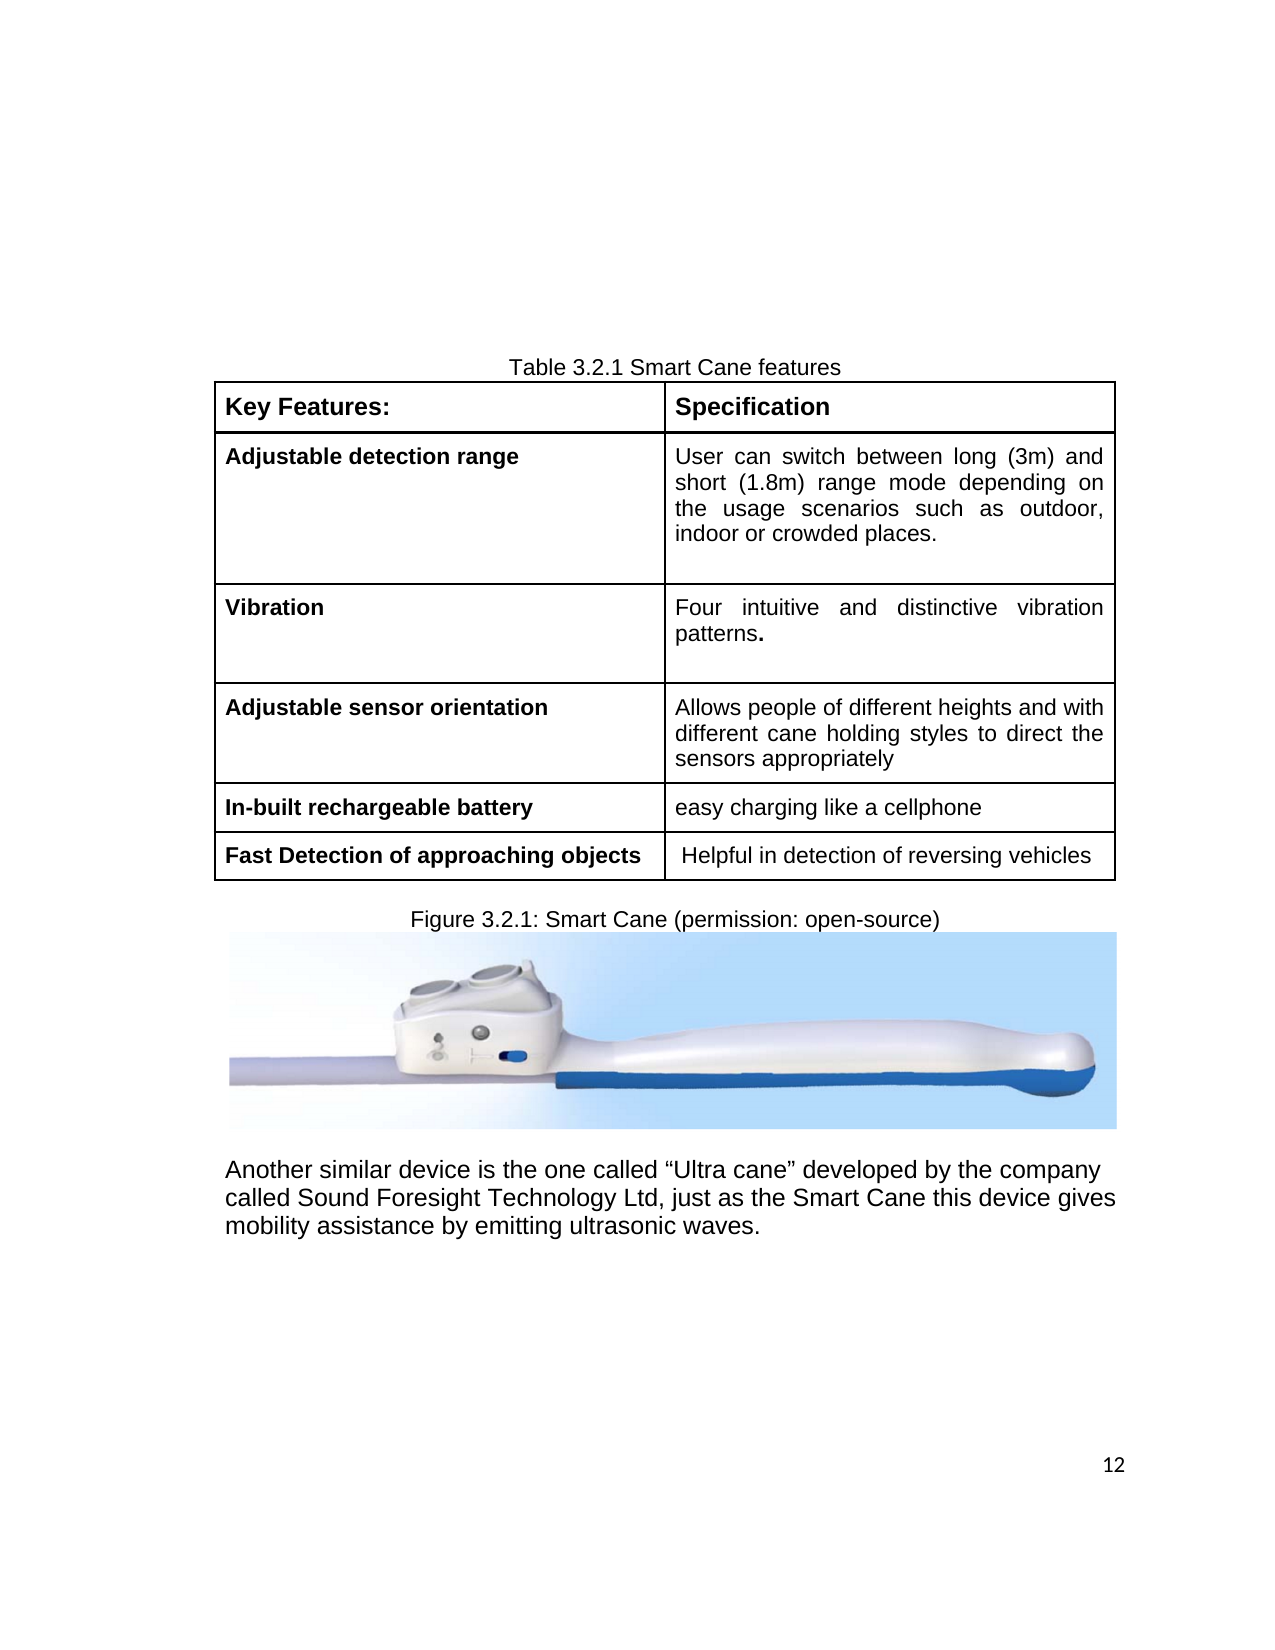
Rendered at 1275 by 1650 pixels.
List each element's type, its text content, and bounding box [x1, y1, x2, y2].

table_cell In-built rechargeable battery [216, 784, 664, 831]
table_cell Fast Detection of approaching objects [216, 833, 664, 879]
table_cell Allows people of different heights and with different cane holding styles to direct the sensors appropriately [666, 684, 1114, 782]
table_cell User can switch between long (3m) and short (1.8m) range mode depending on the usage scenarios such as outdoor, indoor or crowded places. [666, 434, 1114, 582]
text Another similar device is the one called “Ultra cane” developed by the company called Sound Foresight Technology Ltd, just as the Smart Cane this device gives mobility assistance by emitting ultrasonic waves. [225, 1156, 1125, 1240]
text Figure 3.2.1: Smart Cane (permission: open-source) [225, 907, 1125, 1131]
table_cell easy charging like a cellphone [666, 784, 1114, 831]
picture [229, 932, 1121, 1132]
table_cell Adjustable detection range [216, 434, 664, 582]
table_cell Vibration [216, 585, 664, 682]
table_header Key Features: [216, 383, 664, 431]
table_header Specification [666, 383, 1114, 431]
table_cell Four intuitive and distinctive vibration patterns. [666, 585, 1114, 682]
text Table 3.2.1 Smart Cane features [225, 355, 1125, 381]
table_cell Helpful in detection of reversing vehicles [666, 833, 1114, 879]
table_cell Adjustable sensor orientation [216, 684, 664, 782]
